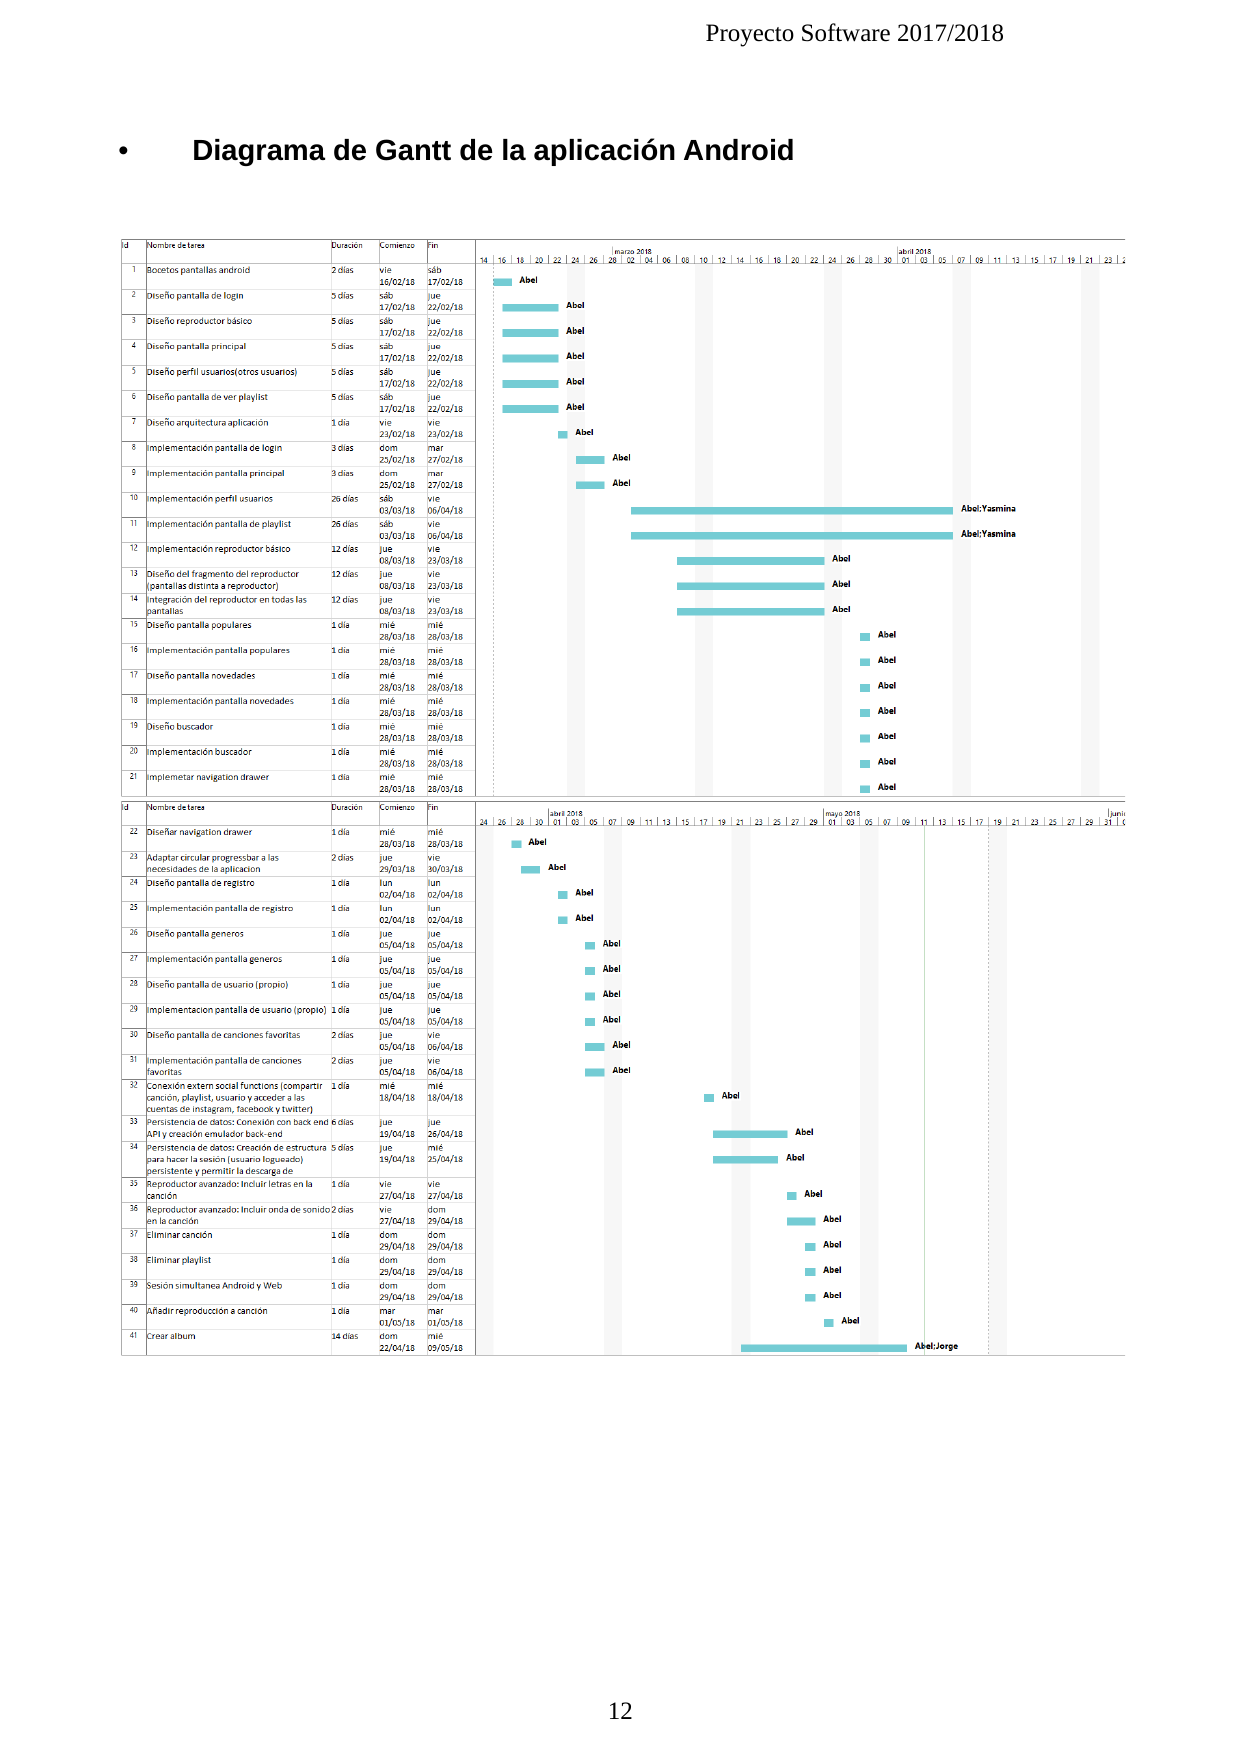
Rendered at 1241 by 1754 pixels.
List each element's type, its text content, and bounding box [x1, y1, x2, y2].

subtitle Diagrama de Gantt de la aplicación Android [118, 133, 1122, 166]
picture [121, 239, 1126, 1361]
